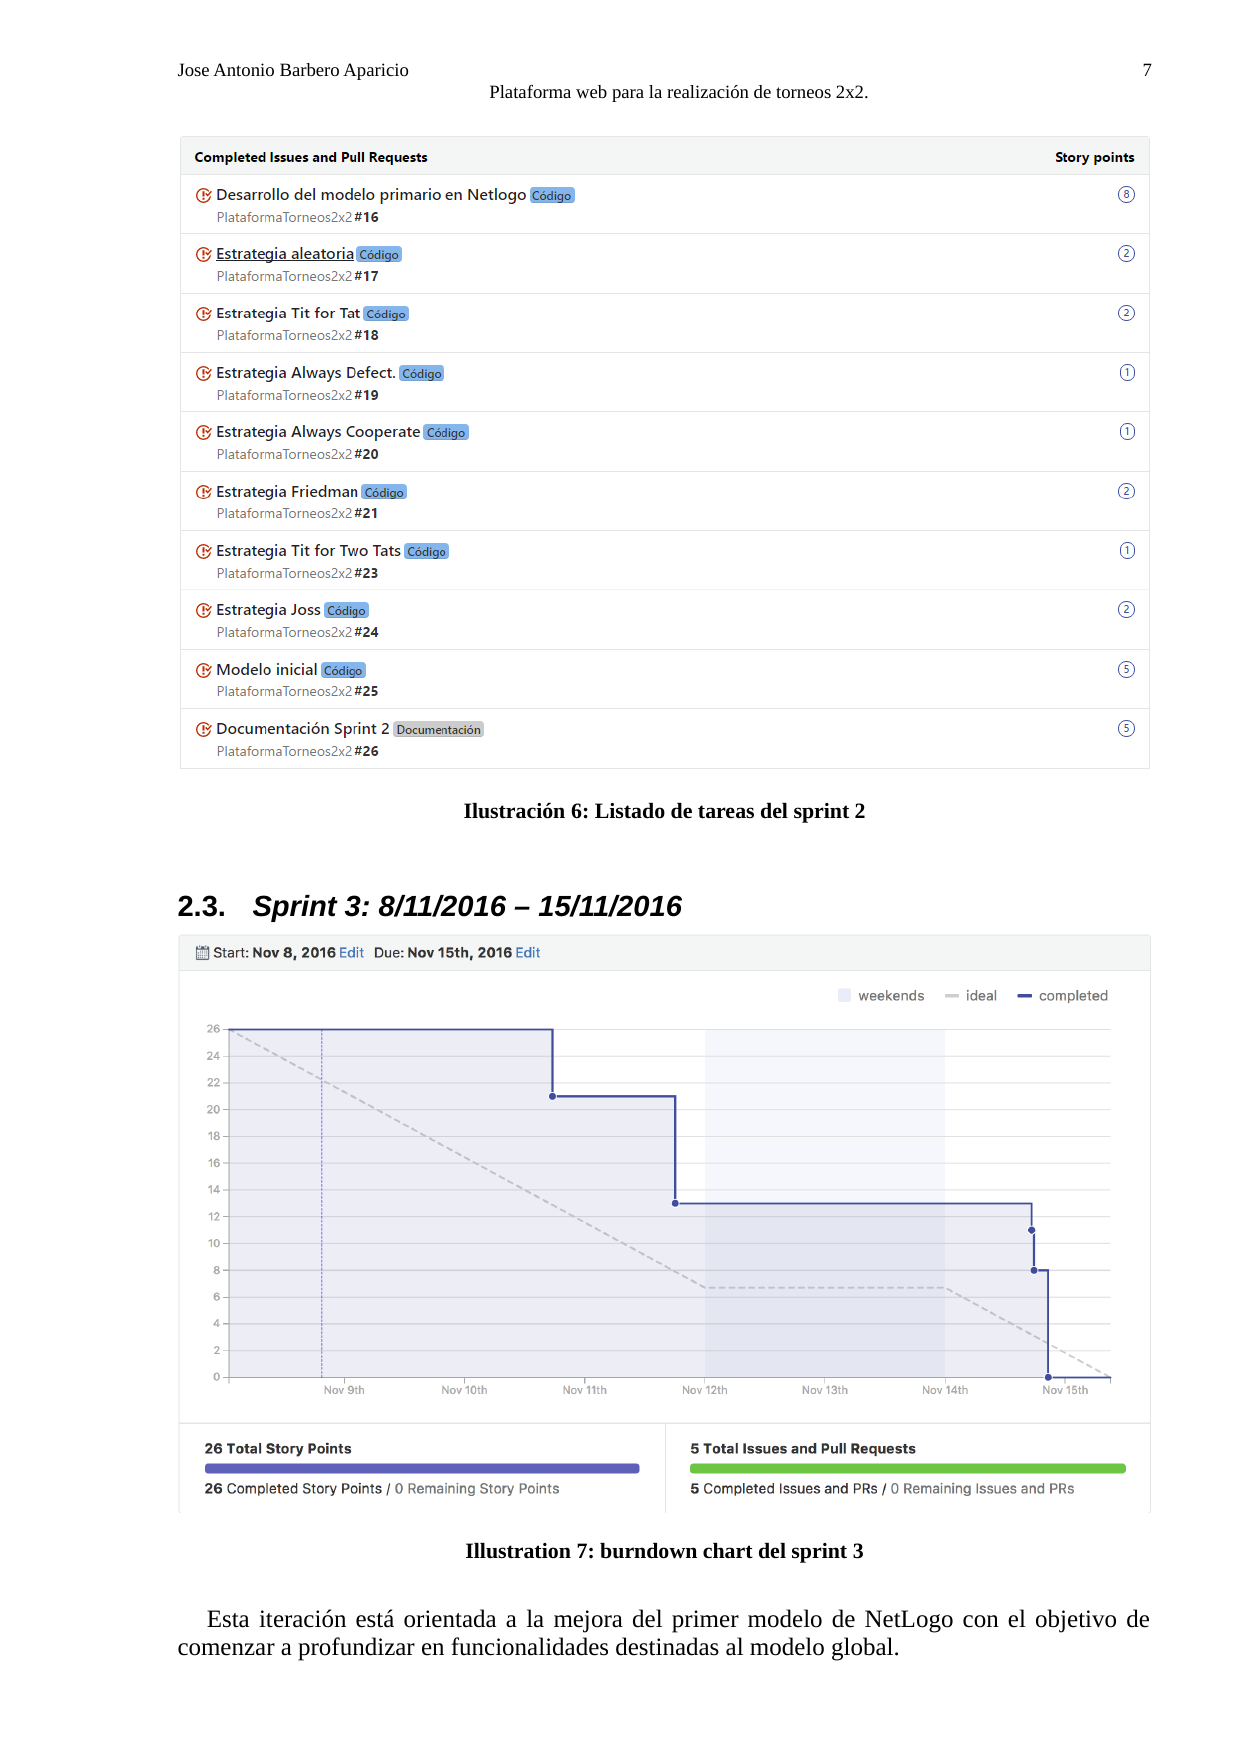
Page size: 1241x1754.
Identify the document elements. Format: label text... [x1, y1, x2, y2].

text Ilustración 6: Listado de tareas del sprint 2 [177, 773, 1152, 823]
picture [177, 131, 1152, 773]
picture [177, 934, 1152, 1513]
text Illustration 7: burndown chart del sprint 3 [177, 1513, 1152, 1563]
subtitle Sprint 3: 8/11/2016 – 15/11/2016 [177, 889, 1152, 922]
text Esta iteración está orientada a la mejora del primer modelo de NetLogo con el objetivo de comenzar a profundizar en funcionalidades destinadas al modelo global. [177, 1604, 1152, 1661]
